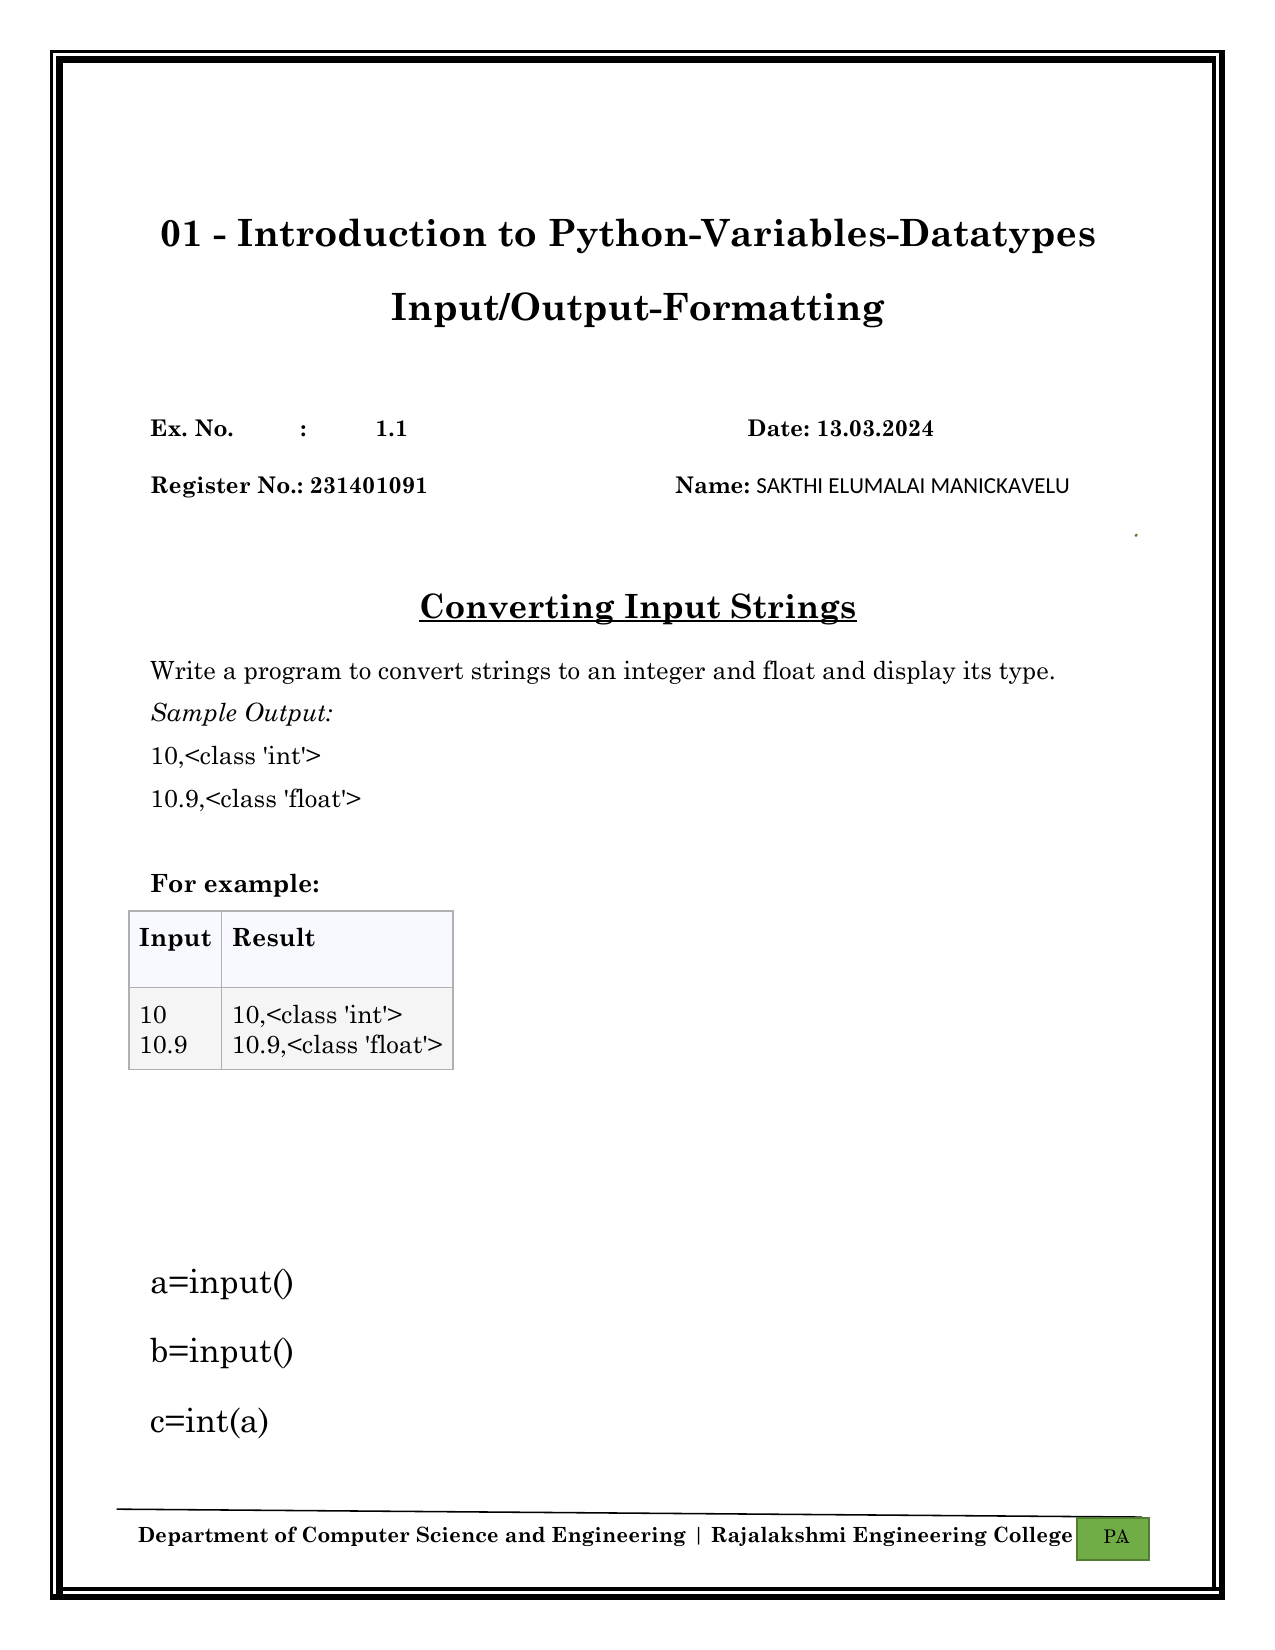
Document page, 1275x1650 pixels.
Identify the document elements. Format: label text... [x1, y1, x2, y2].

table_cell 10 10.9 [130, 988, 221, 1069]
table_cell 10,<class 'int'> 10.9,<class 'float'> [222, 988, 452, 1069]
text Sample Output: [150, 697, 1125, 727]
text Ex. No. : 1.1 Date: 13.03.2024 [150, 414, 1125, 442]
text b=input() [150, 1330, 1125, 1370]
text Register No.: 231401091 Name: SAKTHI ELUMALAI MANICKAVELU [150, 471, 1125, 499]
text Converting Input Strings [150, 585, 1125, 625]
text a=input() [150, 1261, 1125, 1301]
text 10,<class 'int'> [150, 740, 1125, 770]
text For example: [150, 868, 1125, 898]
table_header Input [130, 912, 221, 987]
text Input/Output-Formatting [150, 283, 1125, 328]
text 01 - Introduction to Python-Variables-Datatypes [150, 209, 1125, 254]
table_header Result [222, 912, 452, 987]
text 10.9,<class 'float'> [150, 782, 1125, 812]
text Write a program to convert strings to an integer and float and display its type. [150, 654, 1125, 685]
text c=int(a) [150, 1399, 1125, 1439]
